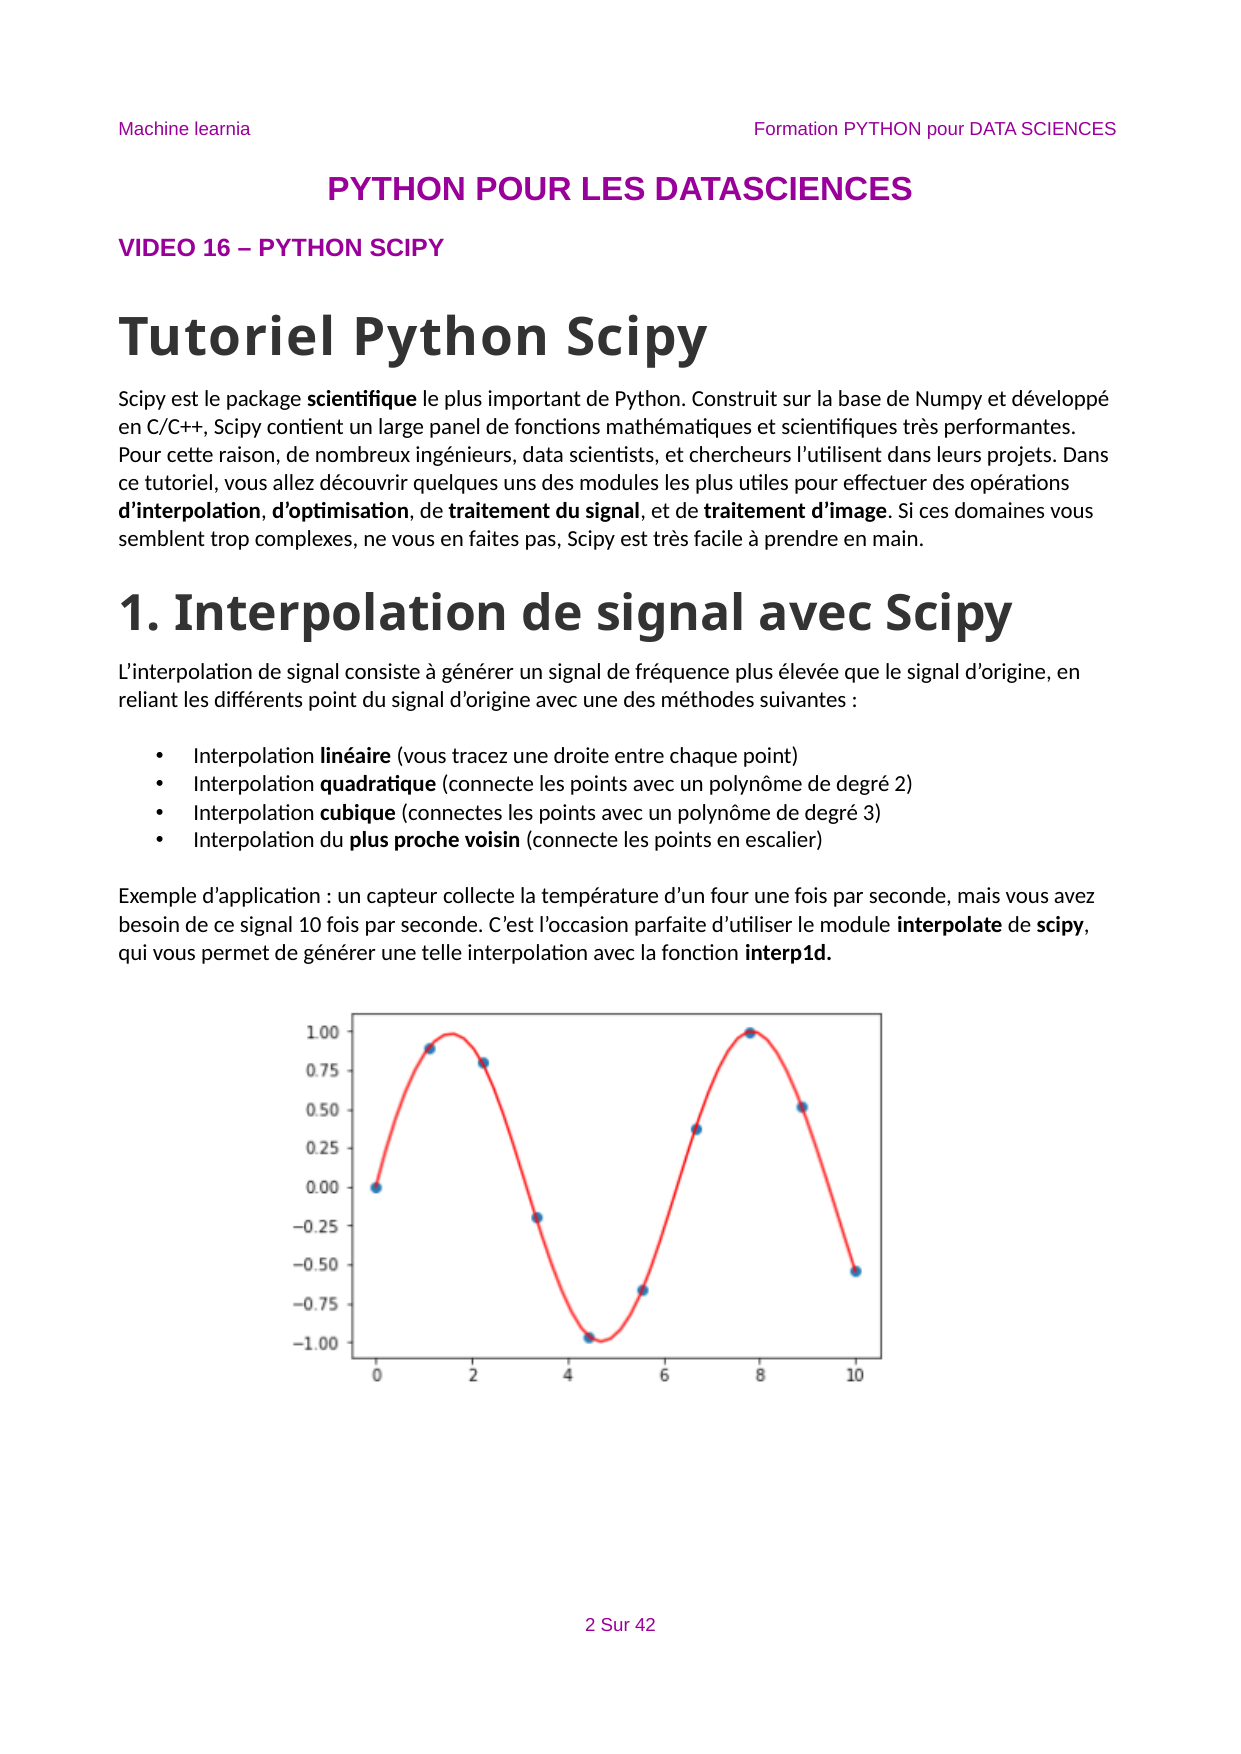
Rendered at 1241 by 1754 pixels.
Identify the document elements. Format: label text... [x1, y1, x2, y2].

list Interpolation quadratique (connecte les points avec un polynôme de degré 2) [156, 769, 1122, 798]
subtitle 1. Interpolation de signal avec Scipy [118, 577, 1122, 645]
text Exemple d’application : un capteur collecte la température d’un four une fois par seconde, mais vous avez besoin de ce signal 10 fois par seconde. C’est l’occasion parfaite d’utiliser le module interpolate de scipy, qui vous permet de générer une telle interpolation avec la fonction interp1d. [118, 882, 1122, 966]
text Scipy est le package scientifique le plus important de Python. Construit sur la base de Numpy et développé en C/C++, Scipy contient un large panel de fonctions mathématiques et scientifiques très performantes. Pour cette raison, de nombreux ingénieurs, data scientists, et chercheurs l’utilisent dans leurs projets. Dans ce tutoriel, vous allez découvrir quelques uns des modules les plus utiles pour effectuer des opérations d’interpolation, d’optimisation, de traitement du signal, et de traitement d’image. Si ces domaines vous semblent trop complexes, ne vous en faites pas, Scipy est très facile à prendre en main. [118, 384, 1122, 552]
list Interpolation cubique (connectes les points avec un polynôme de degré 3) [156, 798, 1122, 826]
list Interpolation du plus proche voisin (connecte les points en escalier) [156, 826, 1122, 854]
text L’interpolation de signal consiste à générer un signal de fréquence plus élevée que le signal d’origine, en reliant les différents point du signal d’origine avec une des méthodes suivantes : [118, 657, 1122, 713]
list Interpolation linéaire (vous tracez une droite entre chaque point) [156, 742, 1122, 769]
subtitle VIDEO 16 – PYTHON SCIPY [118, 233, 1122, 261]
text PYTHON POUR LES DATASCIENCES [118, 169, 1122, 208]
subtitle Tutoriel Python Scipy [118, 299, 1122, 371]
picture [270, 993, 970, 1402]
